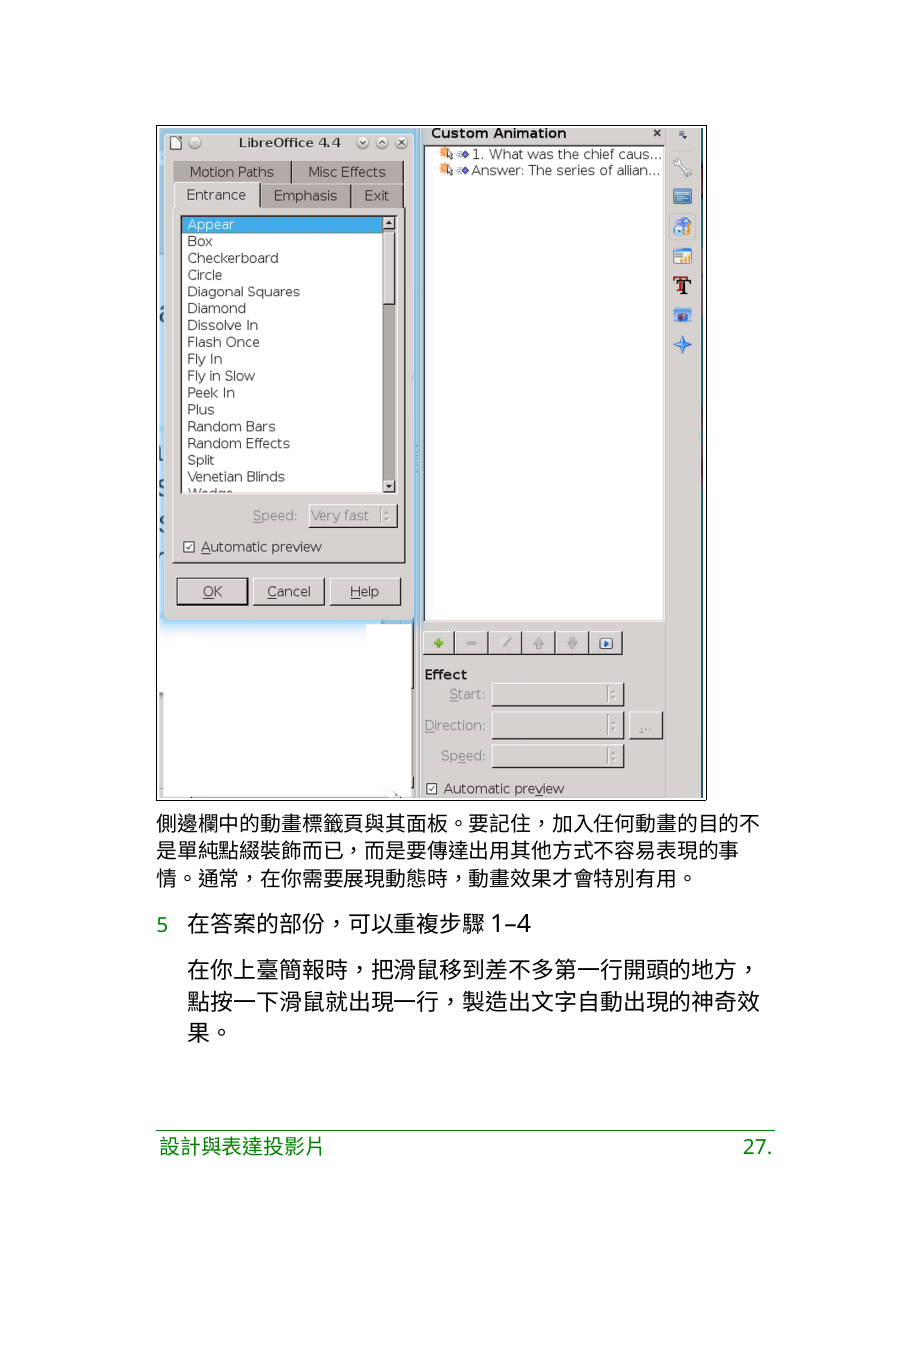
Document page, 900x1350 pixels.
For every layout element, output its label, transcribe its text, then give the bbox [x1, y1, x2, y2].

table_header [157, 126, 706, 800]
table_header [156, 125, 775, 802]
table_cell 側邊欄中的動畫標籤頁與其面板。要記住，加入任何動畫的目的不是單純點綴裝飾而已，而是要傳達出用其他方式不容易表現的事情。通常，在你需要展現動態時，動畫效果才會特別有用。 [156, 802, 775, 891]
text 在你上臺簡報時，把滑鼠移到差不多第一行開頭的地方，點按一下滑鼠就出現一行，製造出文字自動出現的神奇效果。 [187, 954, 775, 1048]
picture [159, 128, 703, 798]
list 在答案的部份，可以重複步驟1–4 [156, 907, 775, 938]
